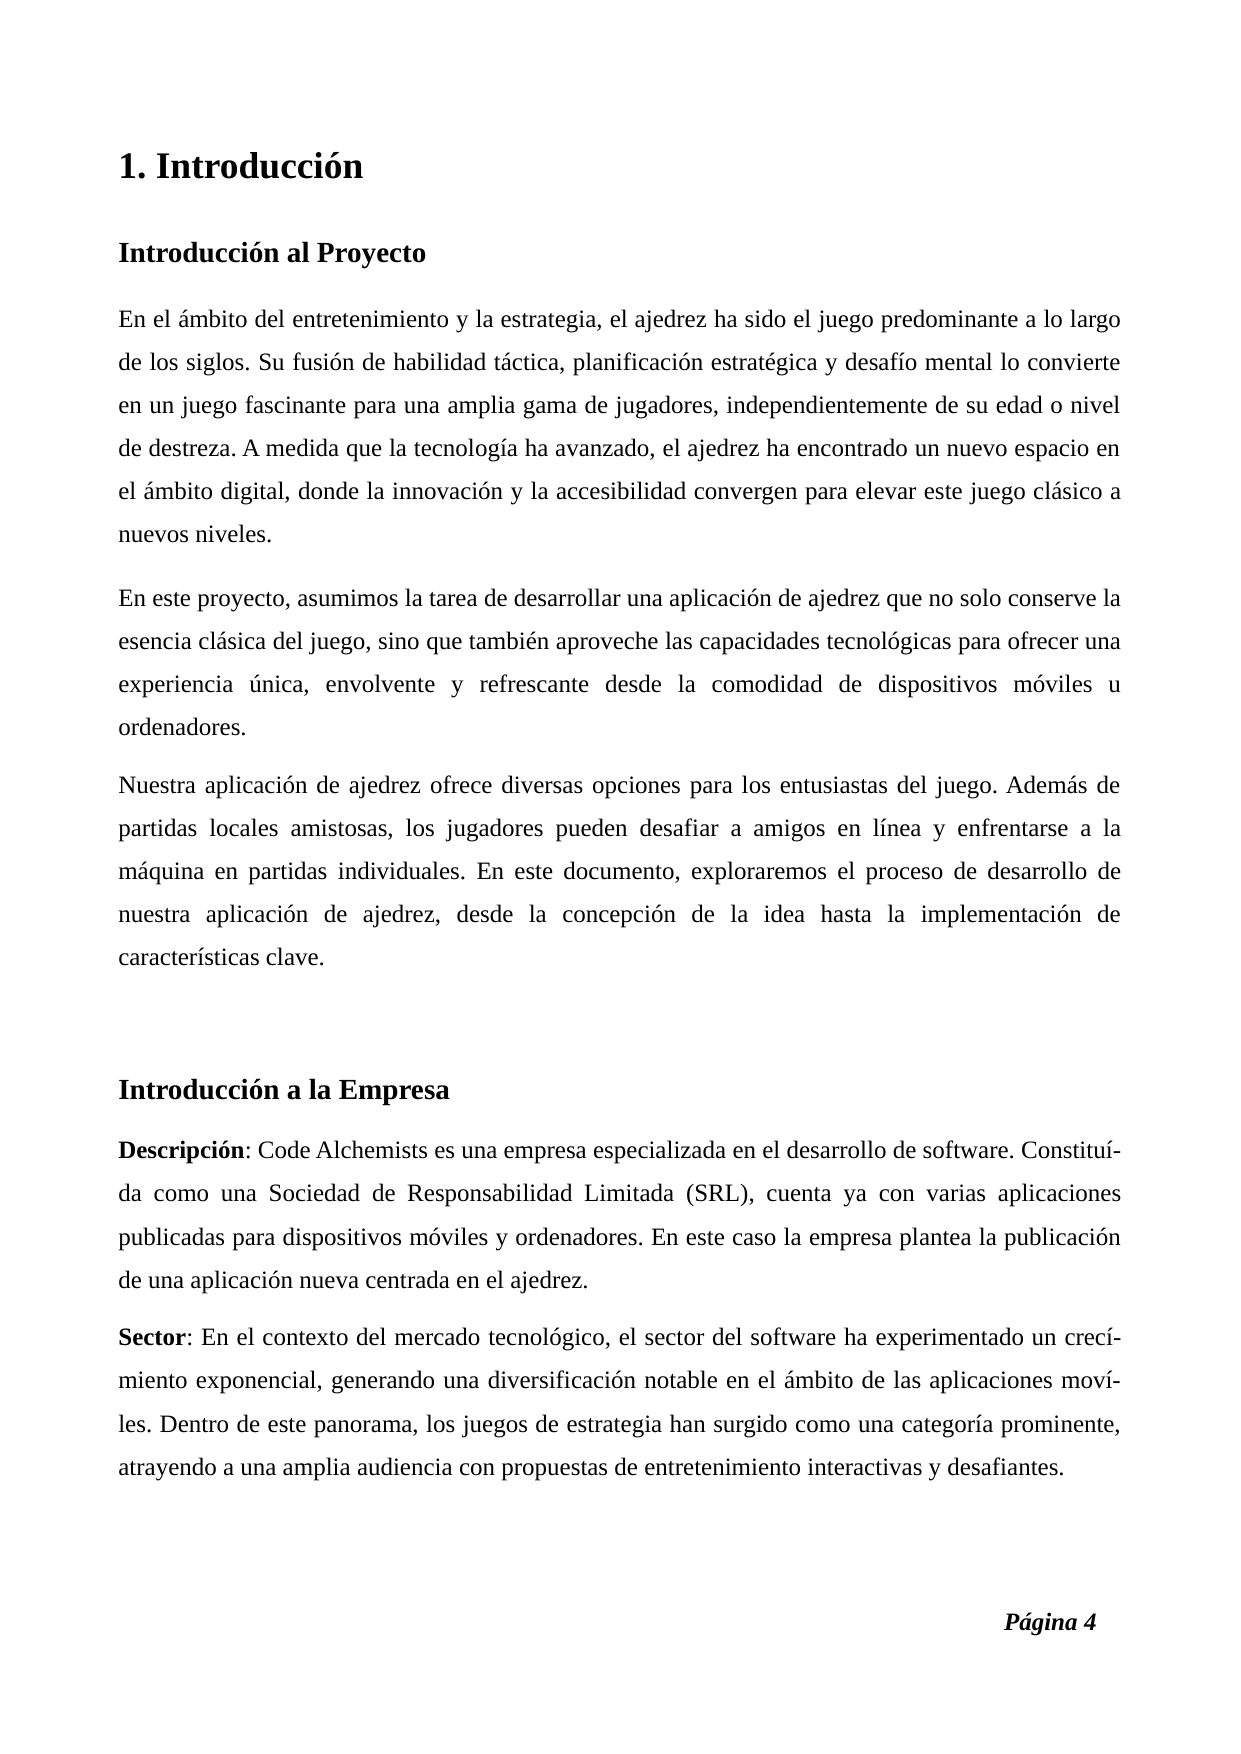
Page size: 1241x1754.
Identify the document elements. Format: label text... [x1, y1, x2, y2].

text Sector: En el contexto del mercado tecnológico, el sector del software ha experimentado un crecí-miento exponencial, generando una diversificación notable en el ámbito de las aplicaciones moví-les. Dentro de este panorama, los juegos de estrategia han surgido como una categoría prominente, atrayendo a una amplia audiencia con propuestas de entretenimiento interactivas y desafiantes. [118, 1322, 1122, 1481]
subtitle Introducción a la Empresa [118, 1072, 1122, 1106]
subtitle 1. Introducción [118, 143, 1122, 186]
text Descripción: Code Alchemists es una empresa especializada en el desarrollo de software. Constituí-da como una Sociedad de Responsabilidad Limitada (SRL), cuenta ya con varias aplicaciones publicadas para dispositivos móviles y ordenadores. En este caso la empresa plantea la publicación de una aplicación nueva centrada en el ajedrez. [118, 1135, 1122, 1293]
subtitle Introducción al Proyecto [118, 235, 1122, 268]
text En este proyecto, asumimos la tarea de desarrollar una aplicación de ajedrez que no solo conserve la esencia clásica del juego, sino que también aproveche las capacidades tecnológicas para ofrecer una experiencia única, envolvente y refrescante desde la comodidad de dispositivos móviles u ordenadores. [118, 583, 1122, 741]
text En el ámbito del entretenimiento y la estrategia, el ajedrez ha sido el juego predominante a lo largo de los siglos. Su fusión de habilidad táctica, planificación estratégica y desafío mental lo convierte en un juego fascinante para una amplia gama de jugadores, independientemente de su edad o nivel de destreza. A medida que la tecnología ha avanzado, el ajedrez ha encontrado un nuevo espacio en el ámbito digital, donde la innovación y la accesibilidad convergen para elevar este juego clásico a nuevos niveles. [118, 304, 1122, 548]
text Nuestra aplicación de ajedrez ofrece diversas opciones para los entusiastas del juego. Además de partidas locales amistosas, los jugadores pueden desafiar a amigos en línea y enfrentarse a la máquina en partidas individuales. En este documento, exploraremos el proceso de desarrollo de nuestra aplicación de ajedrez, desde la concepción de la idea hasta la implementación de características clave. [118, 770, 1122, 971]
